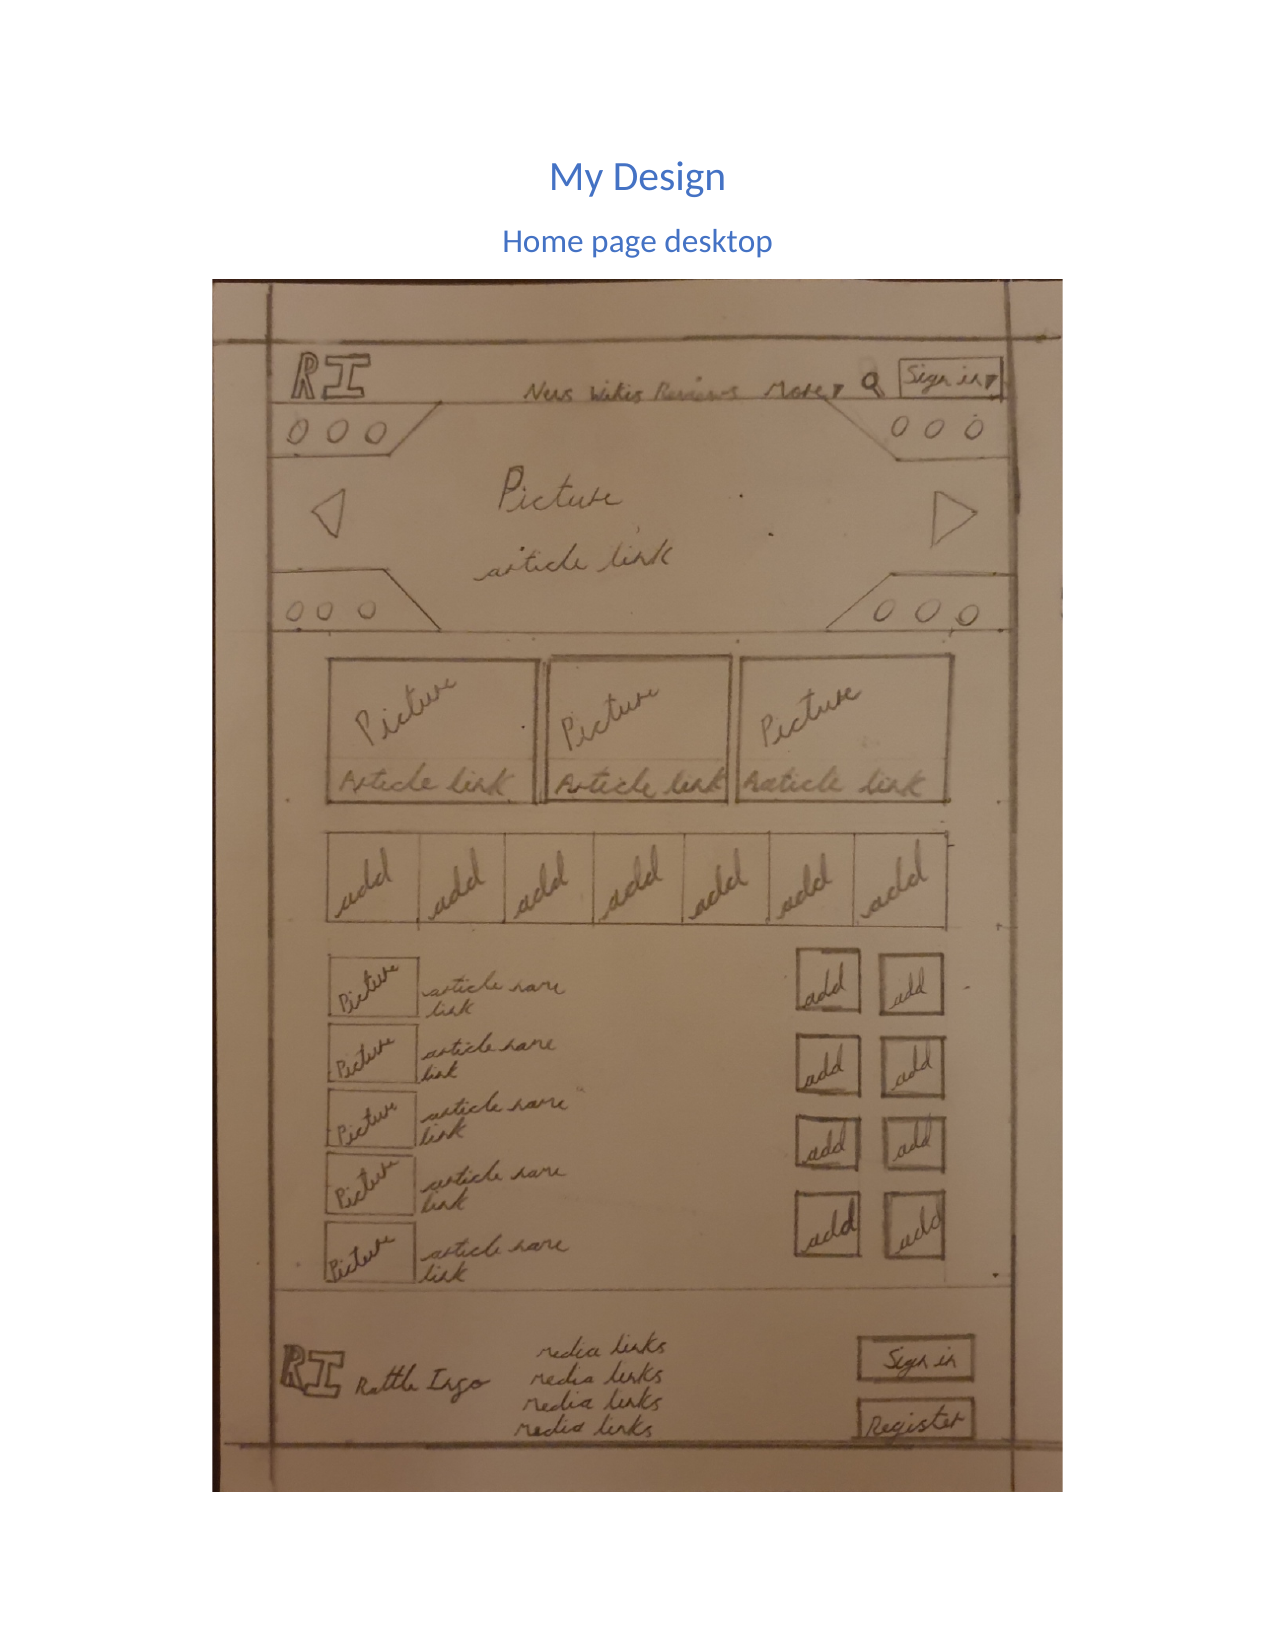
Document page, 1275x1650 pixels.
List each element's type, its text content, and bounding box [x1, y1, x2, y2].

text Home page desktop [150, 220, 1125, 261]
text My Design [150, 150, 1125, 201]
